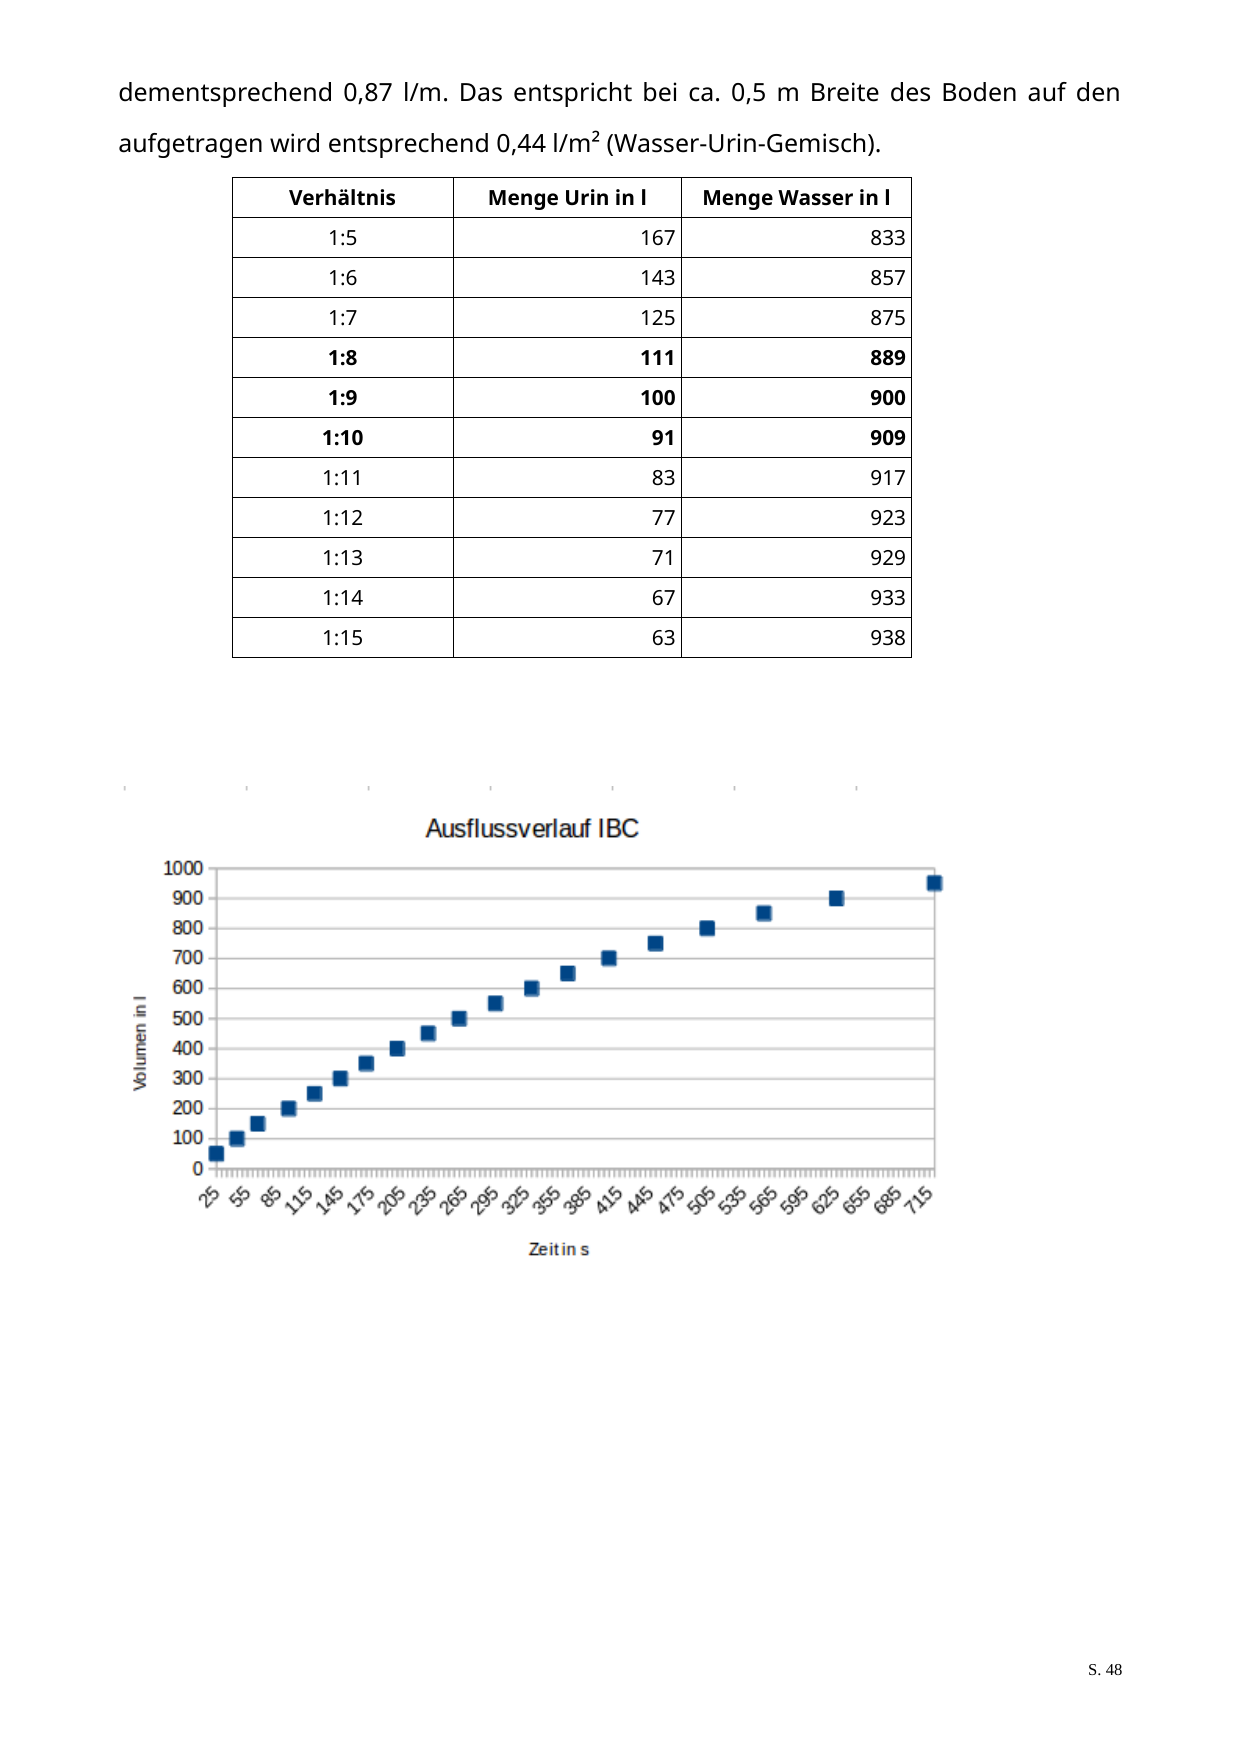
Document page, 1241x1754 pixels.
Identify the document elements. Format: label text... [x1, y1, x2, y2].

table_cell 143 [454, 258, 681, 297]
table_cell 1:10 [233, 418, 453, 457]
table_cell 167 [454, 218, 681, 257]
table_cell 923 [682, 498, 911, 537]
table_cell 938 [682, 618, 911, 657]
table_cell 1:7 [233, 298, 453, 337]
table_cell 1:6 [233, 258, 453, 297]
table_cell 933 [682, 578, 911, 617]
table_cell 875 [682, 298, 911, 337]
table_cell 900 [682, 378, 911, 417]
table_cell 91 [454, 418, 681, 457]
picture [118, 786, 956, 1279]
table_cell 100 [454, 378, 681, 417]
table_cell 125 [454, 298, 681, 337]
table_cell 67 [454, 578, 681, 617]
table_cell 857 [682, 258, 911, 297]
table_cell 111 [454, 338, 681, 377]
table_header Verhältnis [233, 178, 453, 217]
table_cell 1:5 [233, 218, 453, 257]
table_cell 909 [682, 418, 911, 457]
table_cell 1:15 [233, 618, 453, 657]
table_cell 1:9 [233, 378, 453, 417]
table_cell 63 [454, 618, 681, 657]
table_cell 77 [454, 498, 681, 537]
table_cell 1:12 [233, 498, 453, 537]
table_cell 1:13 [233, 538, 453, 577]
text dementsprechend 0,87 l/m. Das entspricht bei ca. 0,5 m Breite des Boden auf den aufgetragen wird entsprechend 0,44 l/m² (Wasser-Urin-Gemisch). [118, 75, 1122, 160]
table_header Menge Wasser in l [682, 178, 911, 217]
table_header Menge Urin in l [454, 178, 681, 217]
table_cell 889 [682, 338, 911, 377]
table_cell 1:11 [233, 458, 453, 497]
table_cell 1:8 [233, 338, 453, 377]
table_cell 1:14 [233, 578, 453, 617]
table_cell 917 [682, 458, 911, 497]
table_cell 929 [682, 538, 911, 577]
table_cell 83 [454, 458, 681, 497]
table_cell 71 [454, 538, 681, 577]
table_cell 833 [682, 218, 911, 257]
